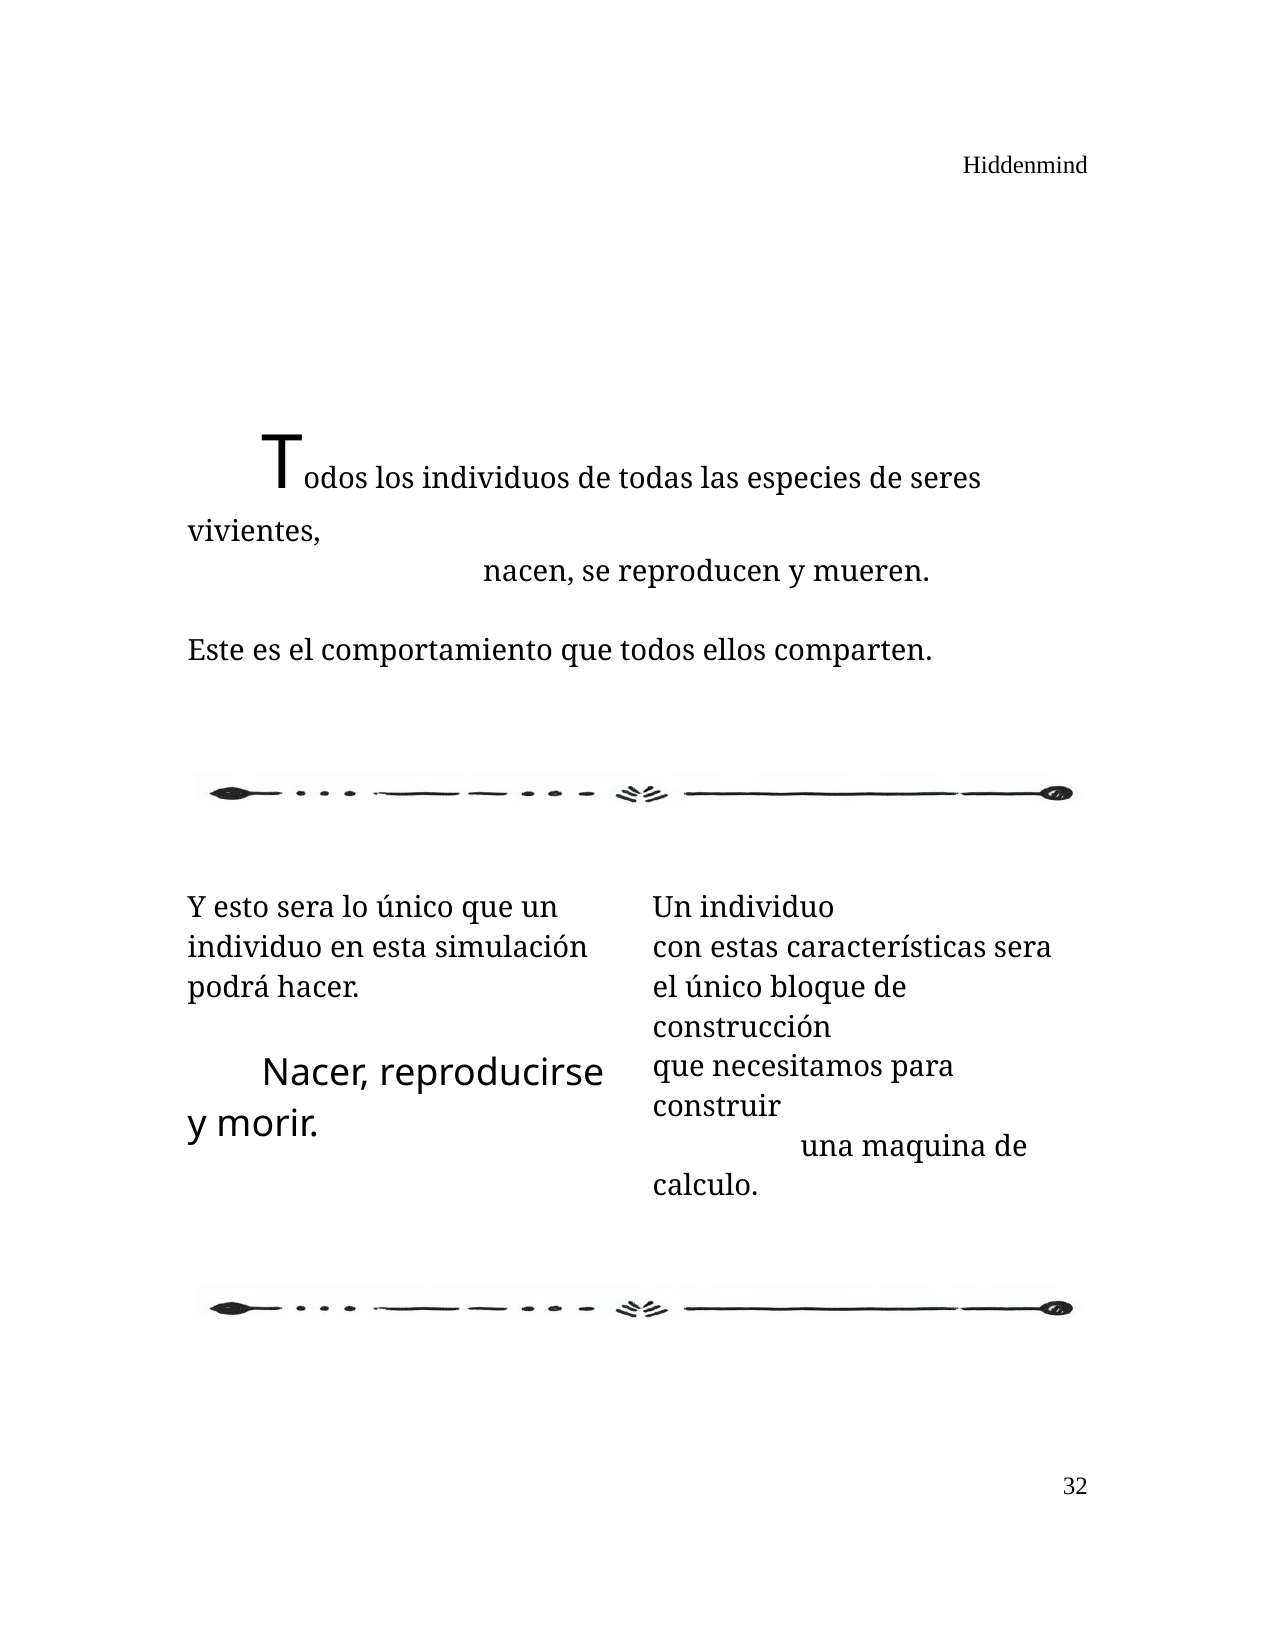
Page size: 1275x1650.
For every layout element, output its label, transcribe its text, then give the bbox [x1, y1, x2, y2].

text el único bloque de construcción [652, 966, 1087, 1046]
text Un individuo [652, 887, 1087, 926]
text con estas características sera [652, 926, 1087, 966]
text Todos los individuos de todas las especies de seres vivientes, [187, 408, 1087, 550]
text Este es el comportamiento que todos ellos comparten. [187, 630, 1087, 669]
text Y esto sera lo único que un individuo en esta simulación podrá hacer. [187, 887, 622, 1006]
text que necesitamos para construir [652, 1046, 1087, 1125]
picture [193, 1286, 1083, 1323]
text Nacer, reproducirse y morir. [187, 1046, 622, 1148]
text nacen, se reproducen y mueren. [187, 550, 1087, 590]
text una maquina de calculo. [652, 1125, 1087, 1204]
picture [193, 771, 1083, 808]
